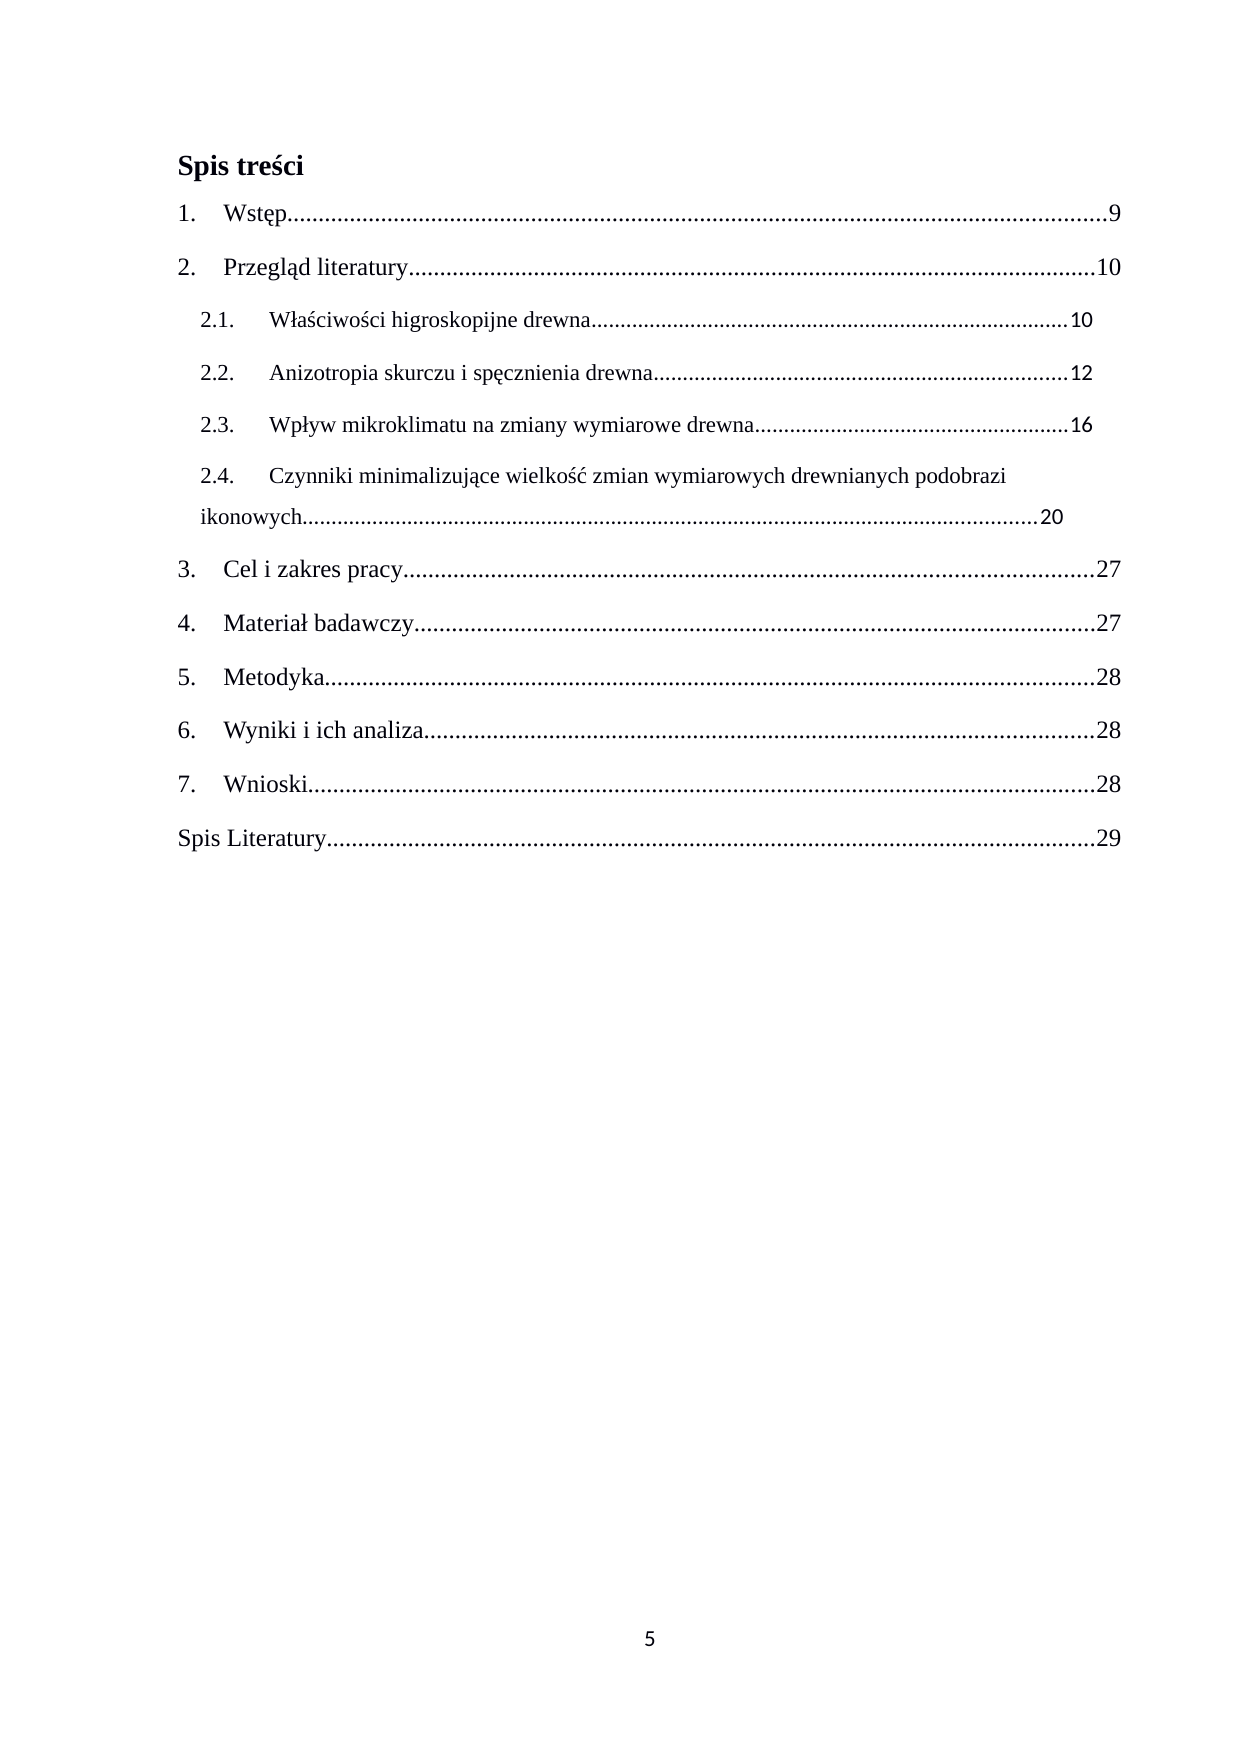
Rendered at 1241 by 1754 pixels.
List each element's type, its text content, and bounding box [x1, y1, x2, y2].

subtitle Spis treści [177, 148, 1122, 181]
text 7. Wnioski 28 [177, 769, 1122, 798]
text 2.4. Czynniki minimalizujące wielkość zmian wymiarowych drewnianych podobrazi ikonowych 20 [200, 462, 1063, 530]
text 2.2. Anizotropia skurczu i spęcznienia drewna 12 [200, 358, 1122, 386]
text 5. Metodyka 28 [177, 662, 1122, 690]
text 2.3. Wpływ mikroklimatu na zmiany wymiarowe drewna 16 [200, 410, 1122, 438]
text 2.1. Właściwości higroskopijne drewna 10 [200, 305, 1122, 333]
text Spis Literatury 29 [177, 823, 1122, 851]
text 4. Materiał badawczy 27 [177, 608, 1122, 637]
text 3. Cel i zakres pracy 27 [177, 554, 1122, 583]
text 6. Wyniki i ich analiza 28 [177, 715, 1122, 744]
text 1. Wstęp 9 [177, 198, 1122, 227]
text 2. Przegląd literatury 10 [177, 252, 1122, 280]
